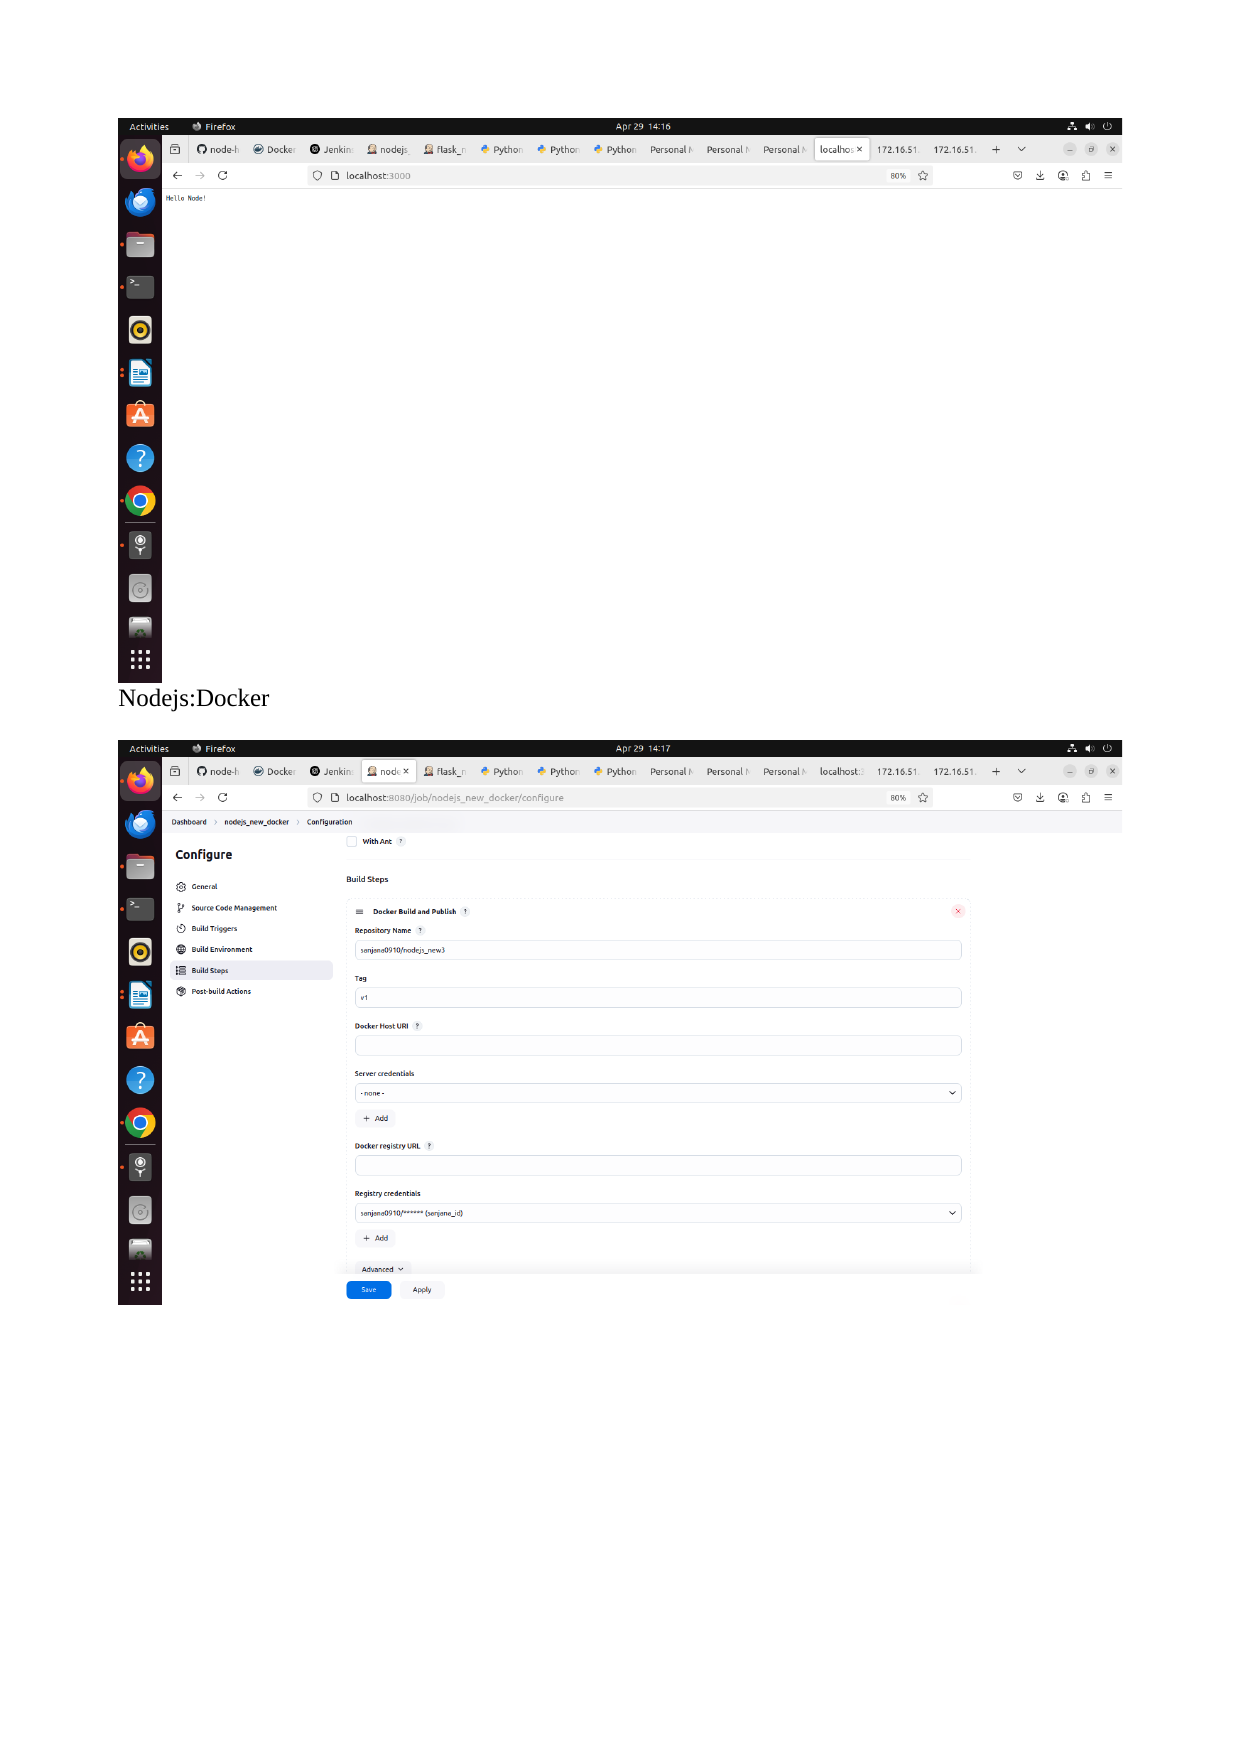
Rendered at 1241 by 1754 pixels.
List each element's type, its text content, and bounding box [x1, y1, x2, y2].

text Nodejs:Docker [118, 683, 1122, 712]
picture [118, 118, 1123, 683]
picture [118, 740, 1123, 1305]
